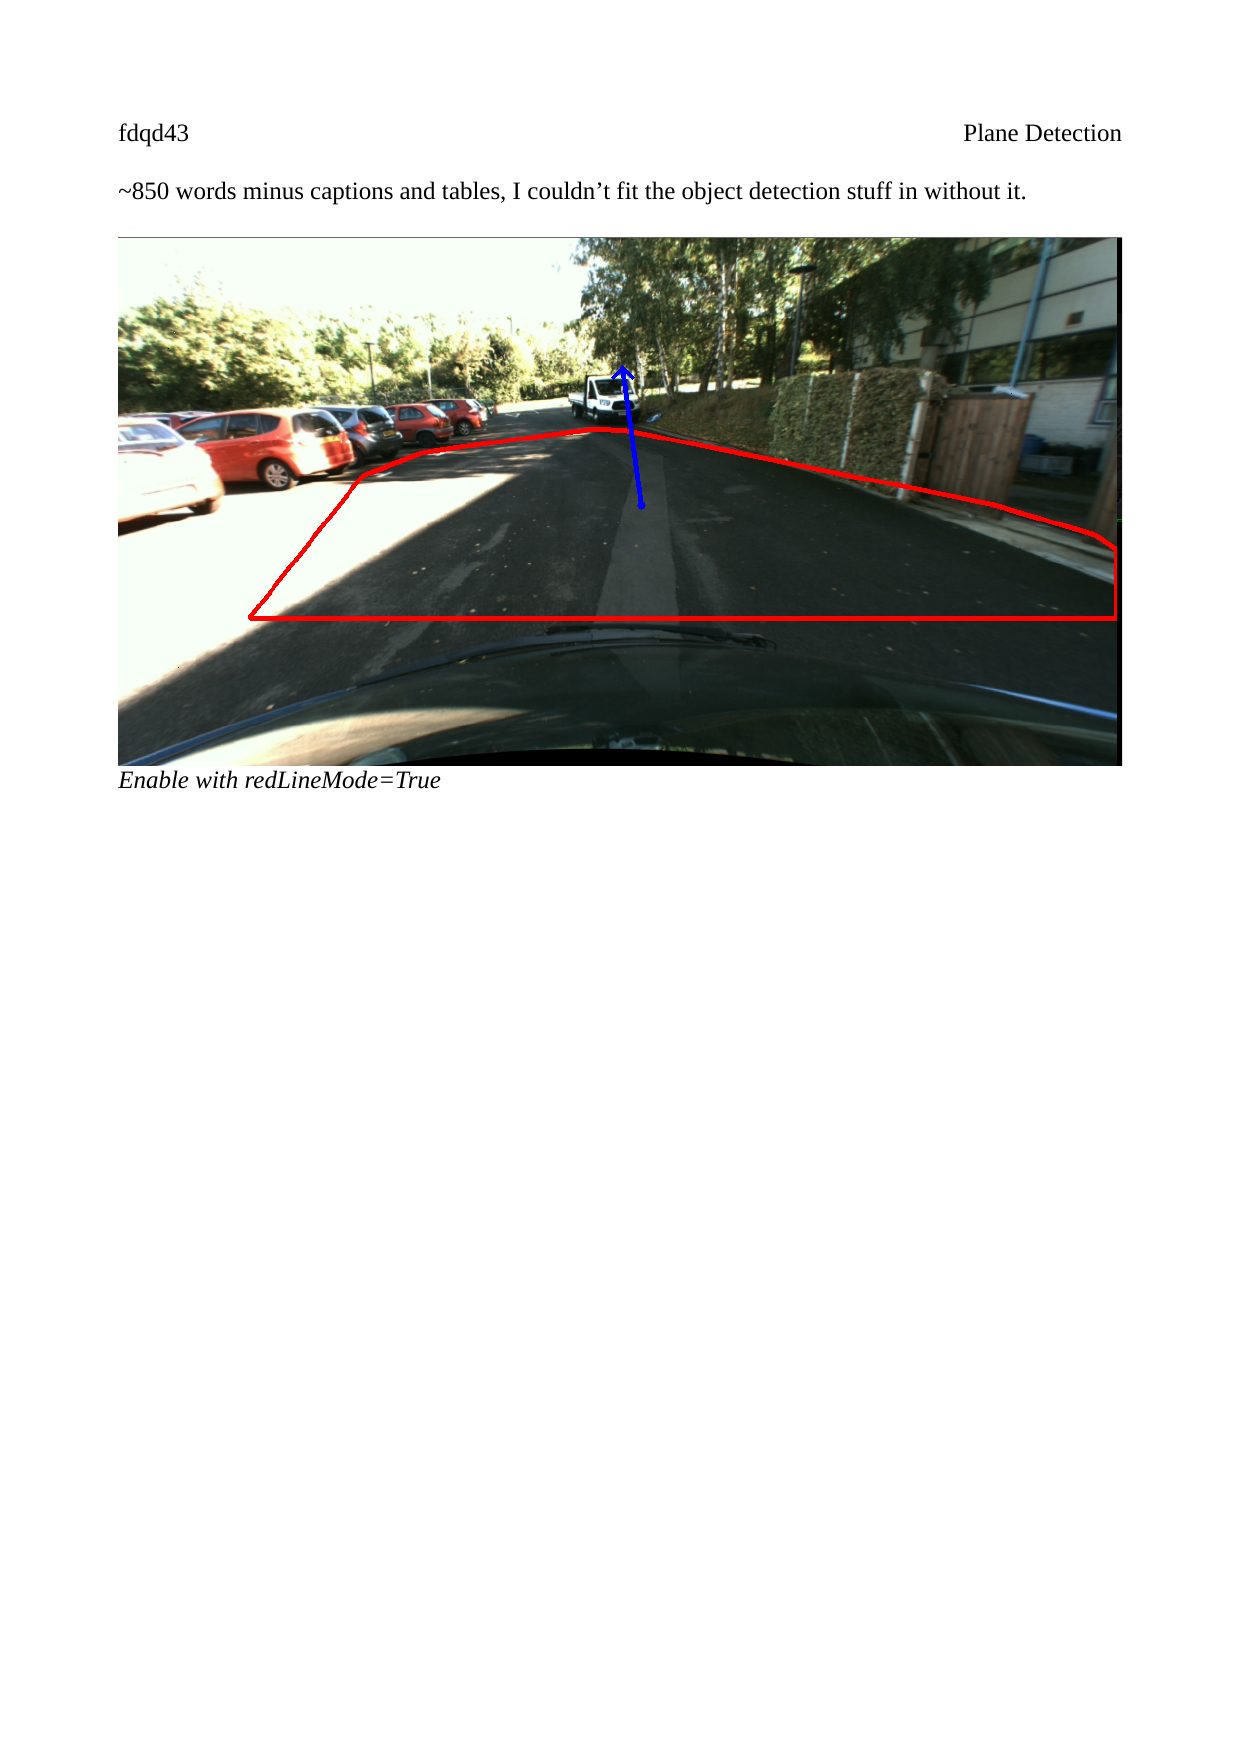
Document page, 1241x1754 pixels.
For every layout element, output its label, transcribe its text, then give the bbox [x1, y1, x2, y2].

text ~850 words minus captions and tables, I couldn’t fit the object detection stuff in without it. [118, 176, 1122, 205]
picture [118, 237, 1123, 766]
text Enable with redLineMode=True [118, 766, 1122, 794]
